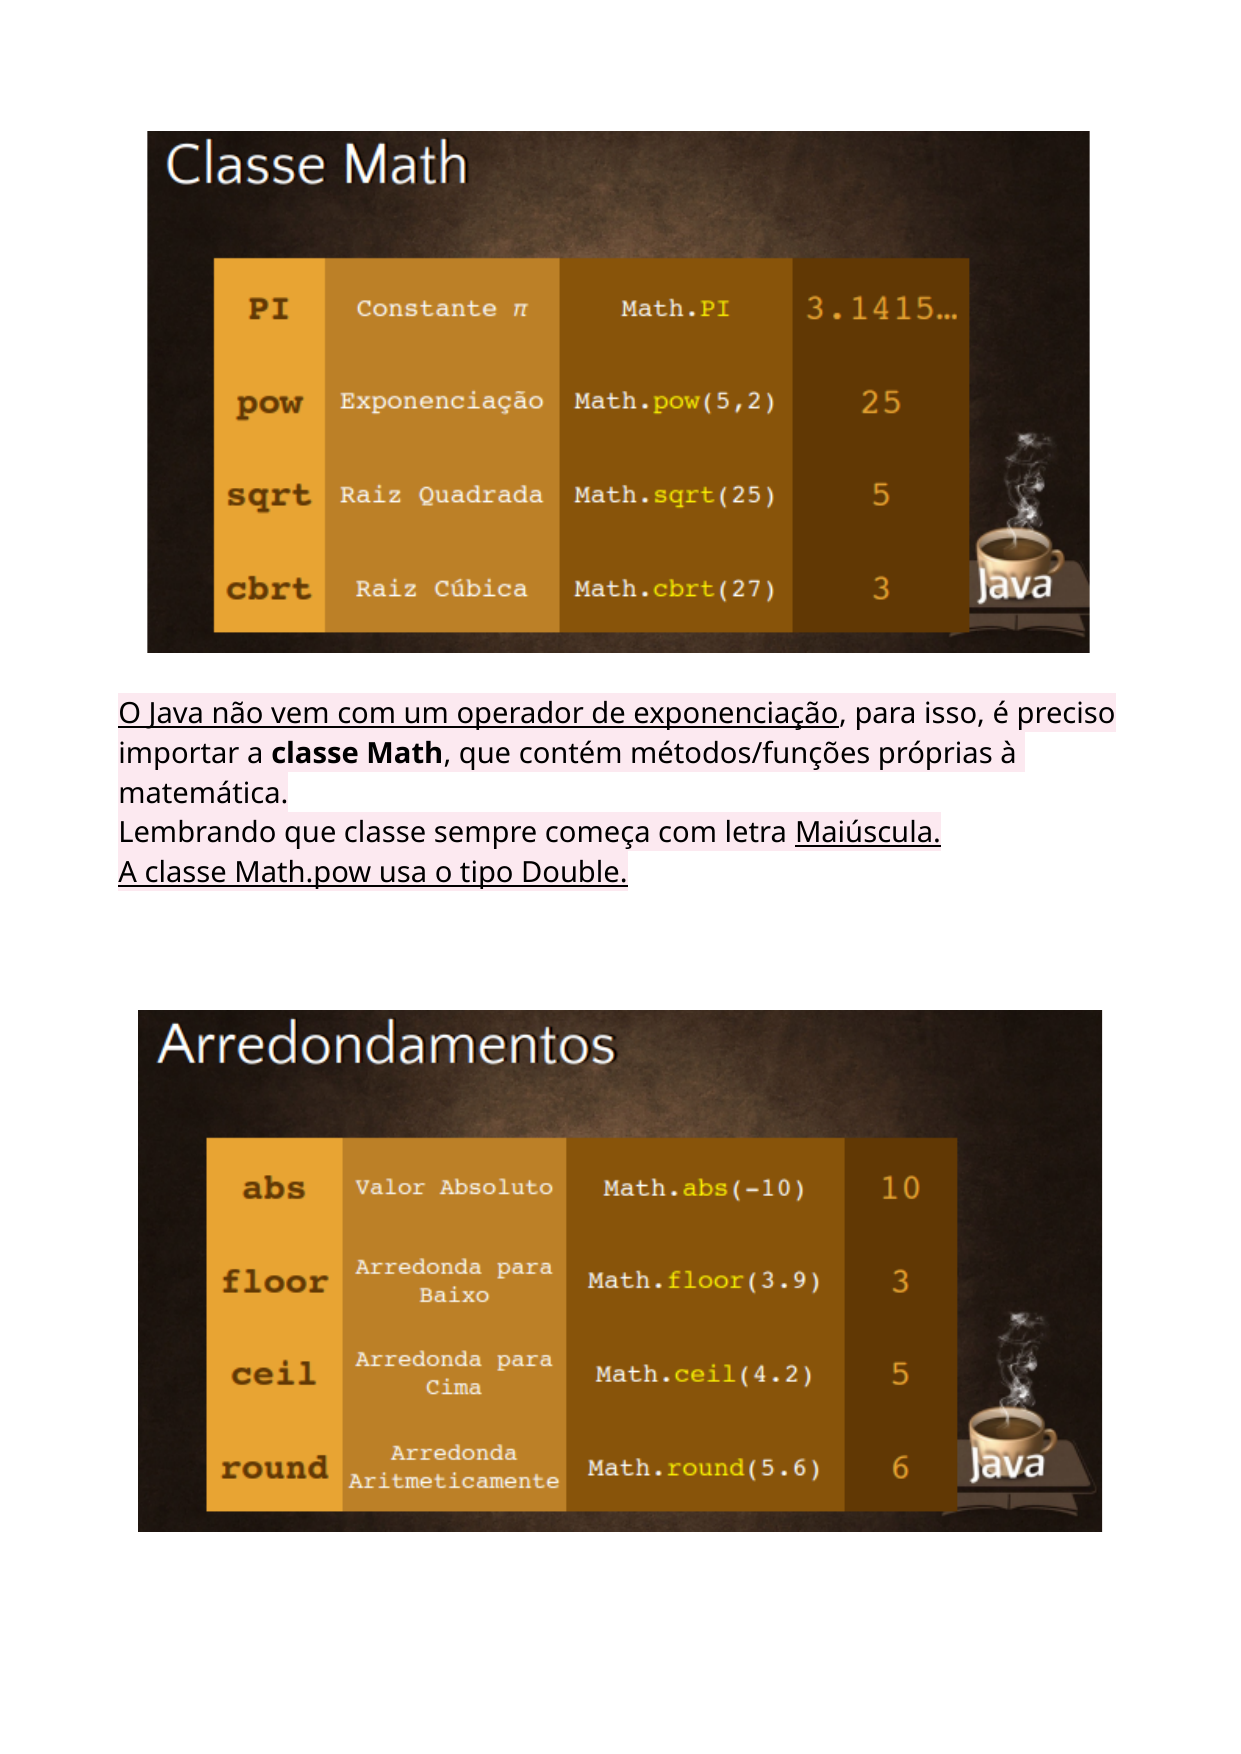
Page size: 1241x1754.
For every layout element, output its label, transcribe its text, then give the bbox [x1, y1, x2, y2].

text A classe Math.pow usa o tipo Double. [118, 851, 1122, 891]
text O Java não vem com um operador de exponenciação, para isso, é preciso importar a classe Math, que contém métodos/funções próprias à matemática. [118, 693, 1122, 812]
text Lembrando que classe sempre começa com letra Maiúscula. [118, 812, 1122, 851]
picture [147, 131, 1090, 653]
picture [138, 1010, 1103, 1532]
